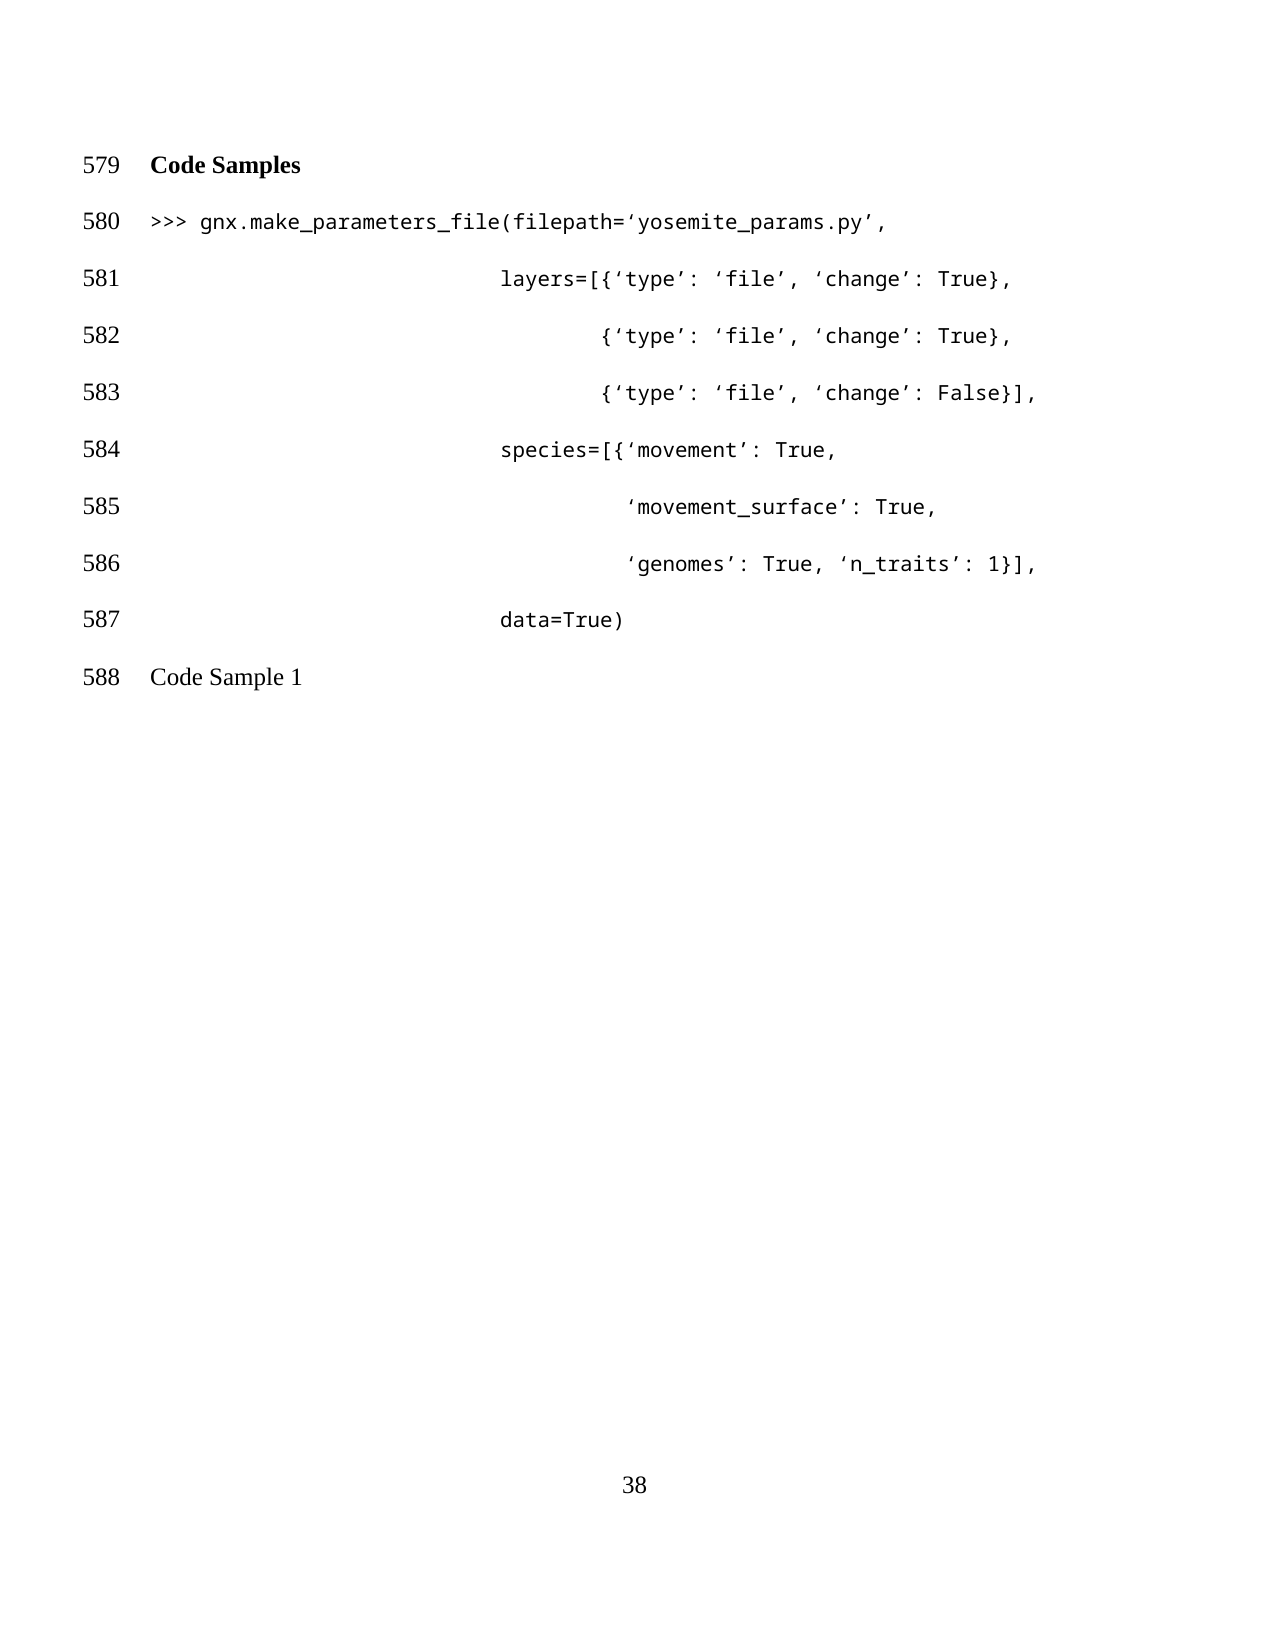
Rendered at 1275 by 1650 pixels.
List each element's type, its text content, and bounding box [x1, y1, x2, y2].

text Code Sample 1 [150, 662, 1125, 691]
subtitle Code Samples [150, 150, 1125, 179]
text ‘movement_surface’: True, ‘genomes’: True, ‘n_traits’: 1}], data=True) [150, 492, 1125, 634]
text >>> gnx.make_parameters_file(filepath=‘yosemite_params.py’, layers=[{‘type’: ‘file’, ‘change’: True}, {‘type’: ‘file’, ‘change’: True}, [150, 207, 1125, 350]
text {‘type’: ‘file’, ‘change’: False}], species=[{‘movement’: True, [150, 378, 1125, 463]
